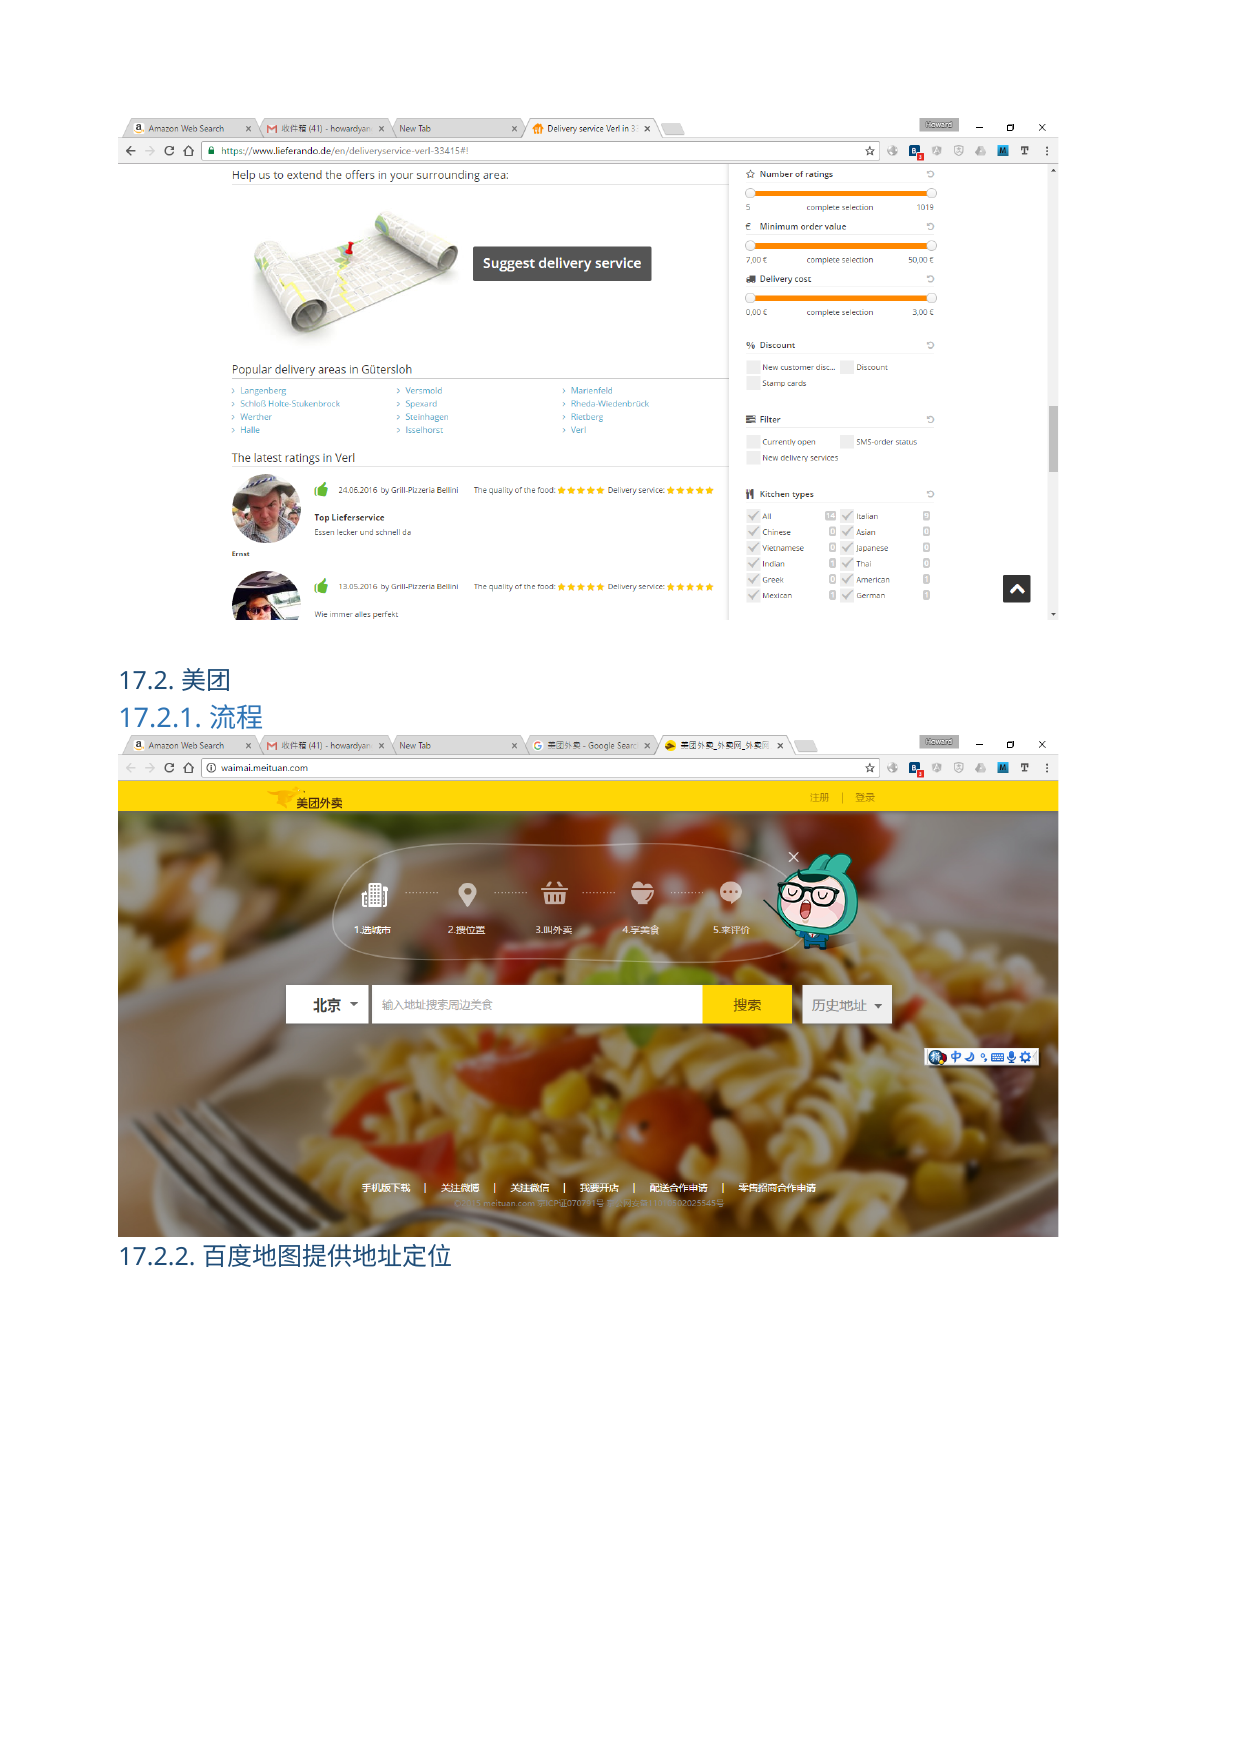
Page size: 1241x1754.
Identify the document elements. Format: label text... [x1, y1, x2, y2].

subtitle 17.2. 美团 [118, 660, 1122, 696]
text 17.2.2. 百度地图提供地址定位 [118, 1237, 1122, 1273]
picture [118, 735, 1059, 1237]
picture [118, 118, 1059, 620]
text 17.2.1. 流程 [118, 696, 1122, 736]
